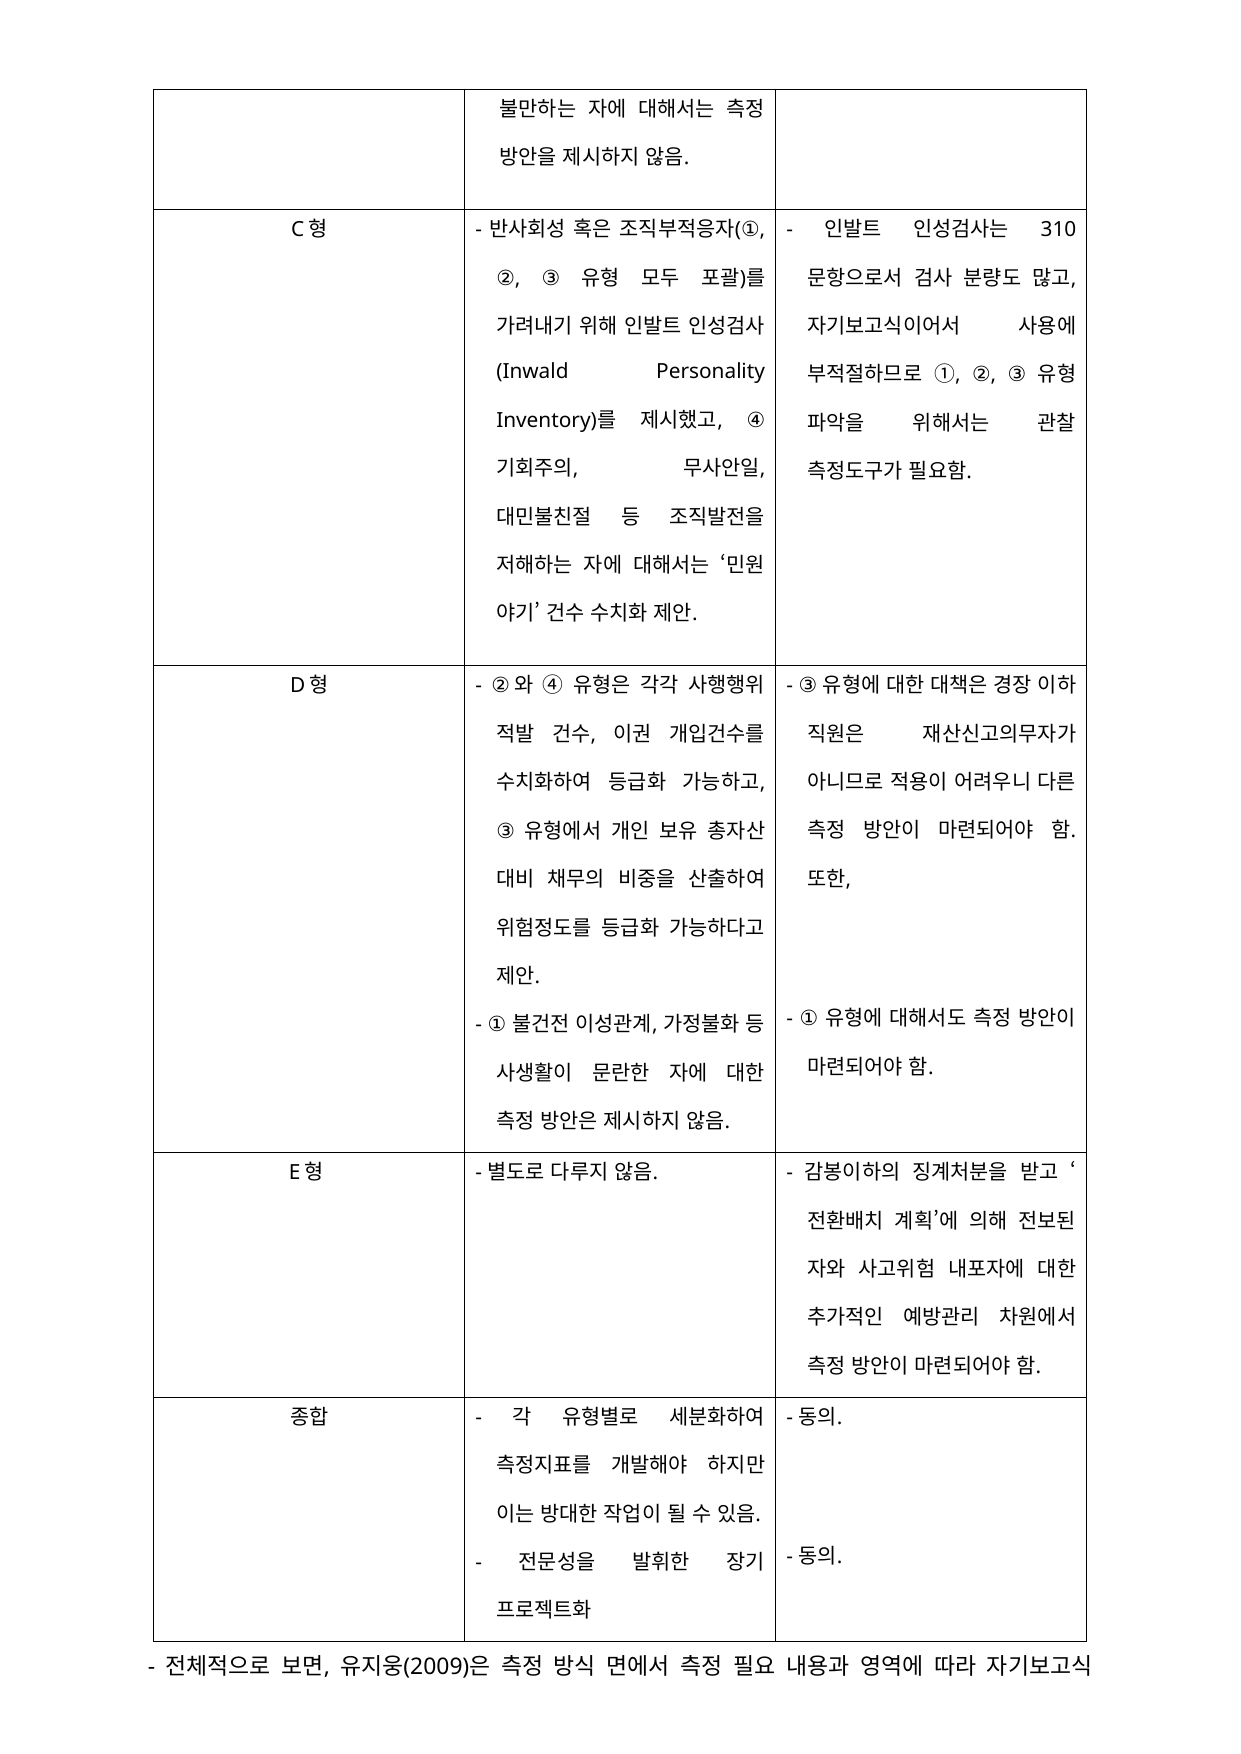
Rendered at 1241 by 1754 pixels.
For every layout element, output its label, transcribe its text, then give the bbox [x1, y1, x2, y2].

table_cell [776, 90, 1086, 209]
table_cell - 인발트 인성검사는 310문항으로서 검사 분량도 많고, 자기보고식이어서 사용에 부적절하므로 ①, ②, ③ 유형 파악을 위해서는 관찰 측정도구가 필요함. [776, 210, 1086, 665]
table_cell - 반사회성 혹은 조직부적응자(①, ②, ③ 유형 모두 포괄)를 가려내기 위해 인발트 인성검사(Inwald Personality Inventory)를 제시했고, ④ 기회주의, 무사안일, 대민불친절 등 조직발전을 저해하는 자에 대해서는 ‘민원 야기’ 건수 수치화 제안. [465, 210, 775, 665]
table_cell E형 [154, 1153, 464, 1396]
table_cell 불만하는 자에 대해서는 측정 방안을 제시하지 않음. [465, 90, 775, 209]
table_cell - 각 유형별로 세분화하여 측정지표를 개발해야 하지만 이는 방대한 작업이 될 수 있음. - 전문성을 발휘한 장기 프로젝트화 [465, 1398, 775, 1641]
table_cell [154, 90, 464, 209]
table_cell 종합 [154, 1398, 464, 1641]
text - 전체적으로 보면, 유지웅(2009)은 측정 방식 면에서 측정 필요 내용과 영역에 따라 자기보고식 [148, 1648, 1093, 1681]
table_cell - 별도로 다루지 않음. [465, 1153, 775, 1396]
table_cell - ②와 ④ 유형은 각각 사행행위 적발 건수, 이권 개입건수를 수치화하여 등급화 가능하고, ③ 유형에서 개인 보유 총자산 대비 채무의 비중을 산출하여 위험정도를 등급화 가능하다고 제안. - ① 불건전 이성관계, 가정불화 등 사생활이 문란한 자에 대한 측정 방안은 제시하지 않음. [465, 666, 775, 1152]
table_cell C형 [154, 210, 464, 665]
table_cell - 감봉이하의 징계처분을 받고 ‘전환배치 계획’에 의해 전보된 자와 사고위험 내포자에 대한 추가적인 예방관리 차원에서 측정 방안이 마련되어야 함. [776, 1153, 1086, 1396]
table_cell - 동의. - 동의. [776, 1398, 1086, 1641]
table_cell D형 [154, 666, 464, 1152]
table_cell - ③ 유형에 대한 대책은 경장 이하 직원은 재산신고의무자가 아니므로 적용이 어려우니 다른 측정 방안이 마련되어야 함. 또한, - ① 유형에 대해서도 측정 방안이 마련되어야 함. [776, 666, 1086, 1152]
